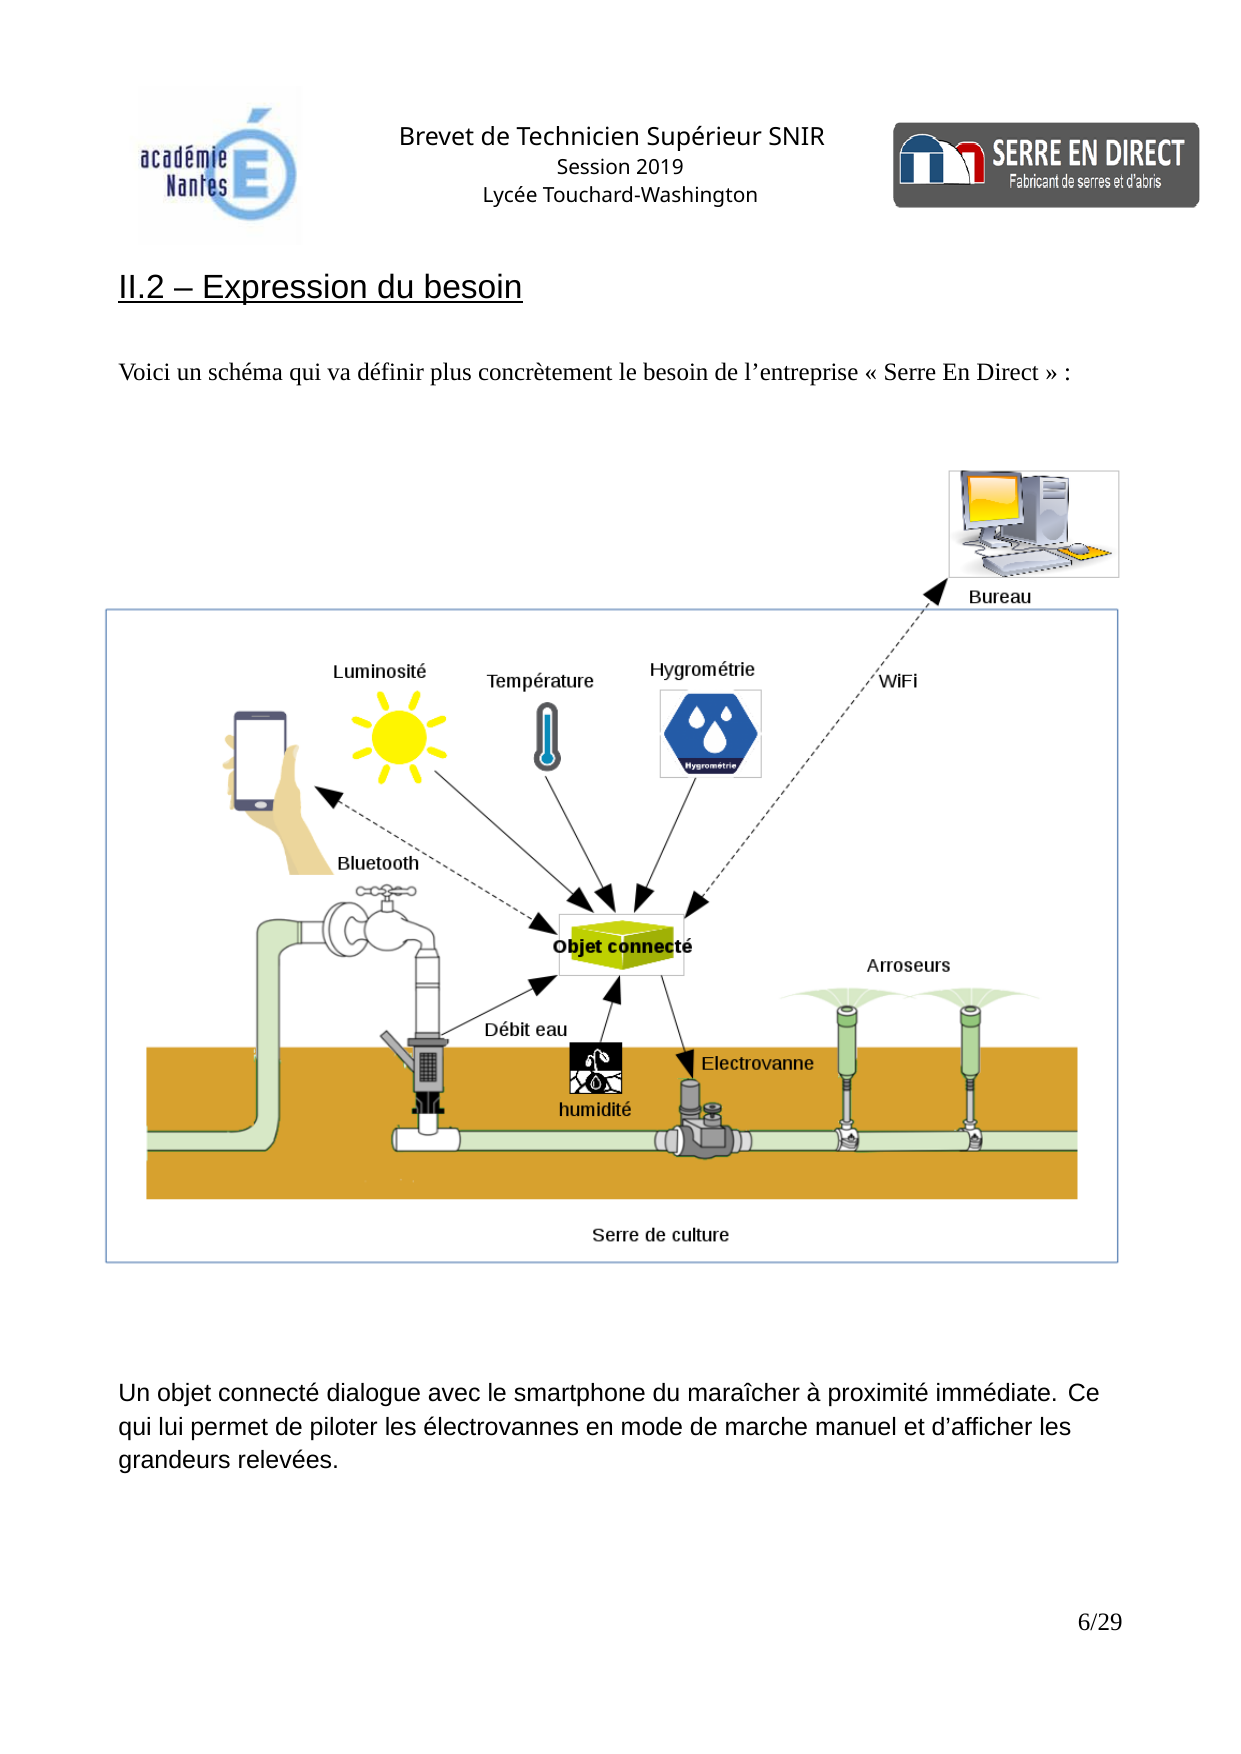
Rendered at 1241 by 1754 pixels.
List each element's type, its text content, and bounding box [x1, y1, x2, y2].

picture [888, 120, 1203, 212]
text Un objet connecté dialogue avec le smartphone du maraîcher à proximité immédiate. Ce qui lui permet de piloter les électrovannes en mode de marche manuel et d’afficher les grandeurs relevées. [118, 1372, 1122, 1474]
subtitle II.2 – Expression du besoin [118, 267, 1122, 306]
picture [113, 86, 322, 248]
picture [96, 460, 1128, 1273]
text Voici un schéma qui va définir plus concrètement le besoin de l’entreprise « Serre En Direct » : [118, 357, 1122, 386]
